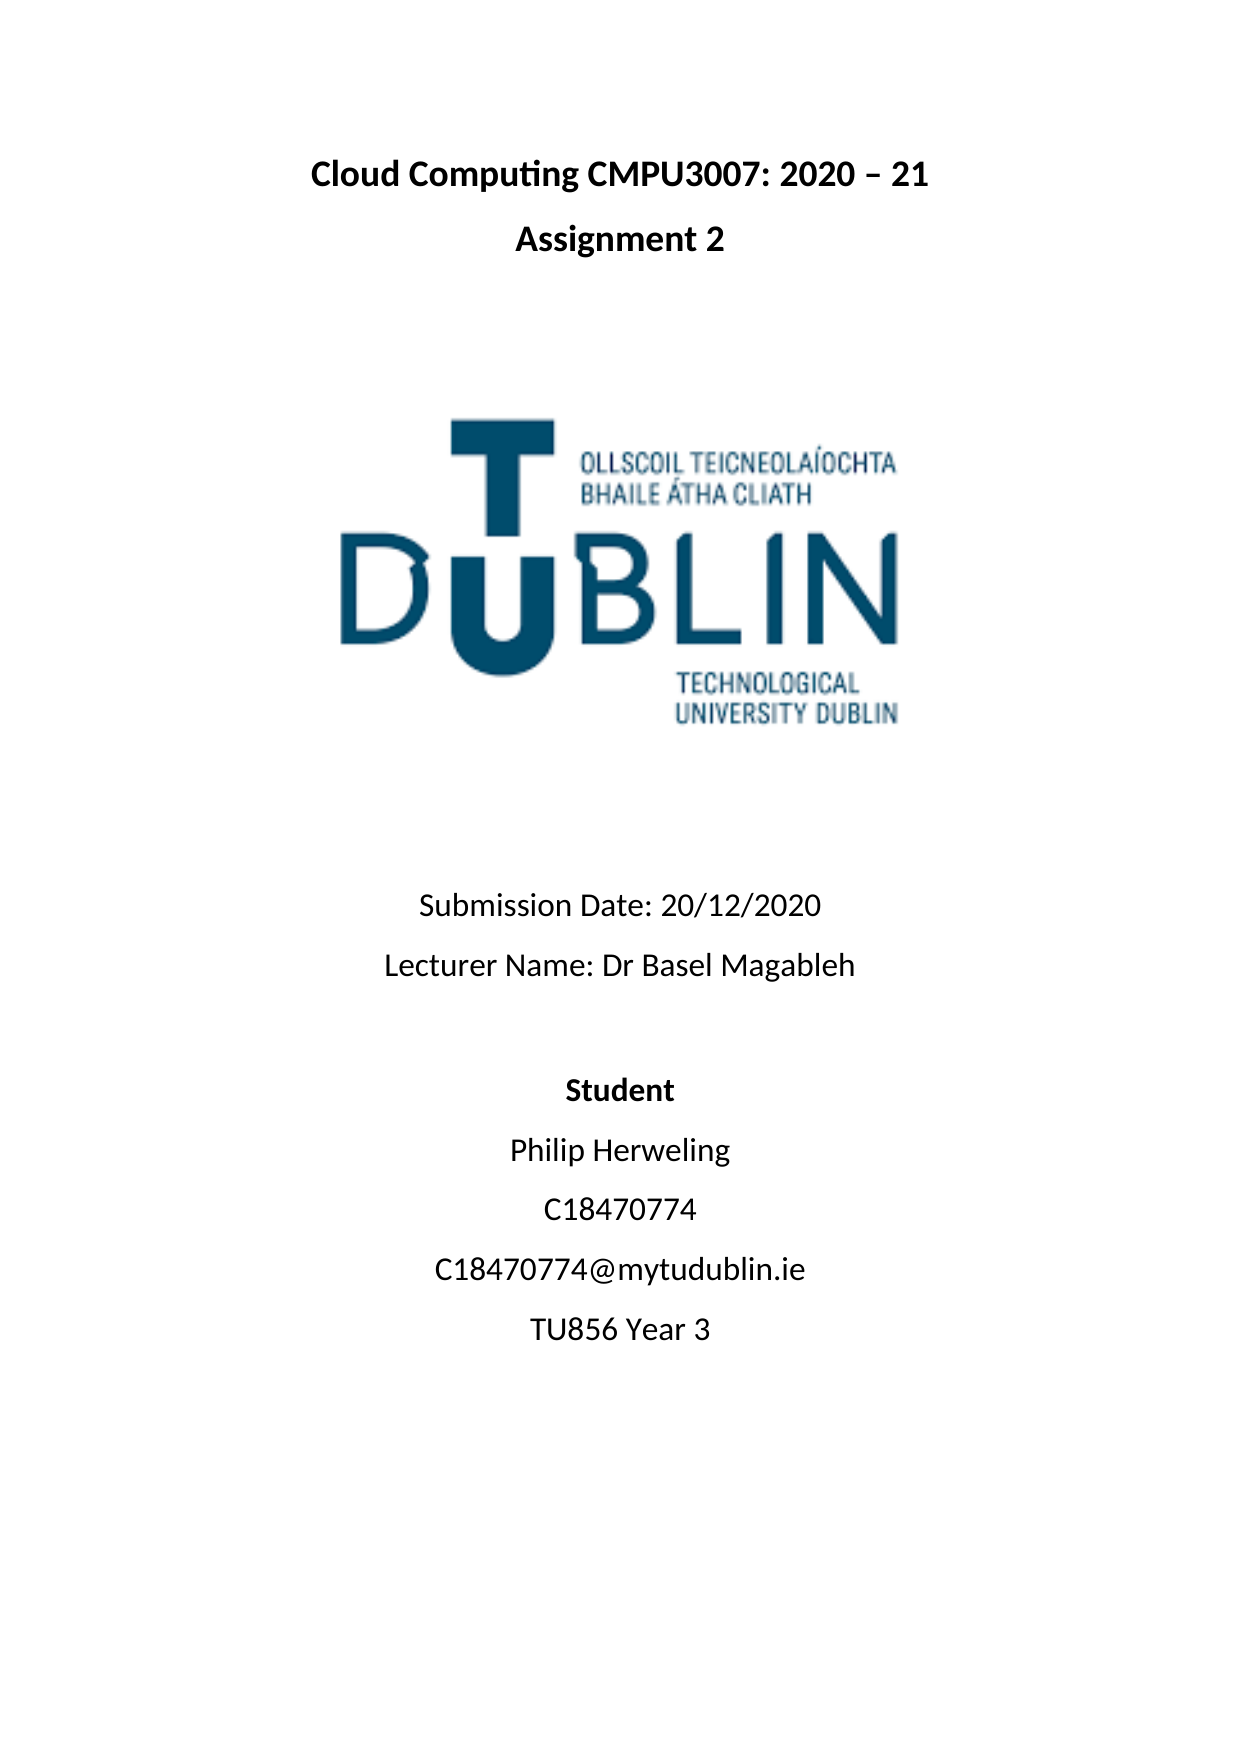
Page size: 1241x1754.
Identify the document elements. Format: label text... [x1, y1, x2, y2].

text Student [150, 1069, 1090, 1109]
text Assignment 2 [150, 215, 1090, 261]
text Philip Herweling [150, 1129, 1090, 1169]
text C18470774 [150, 1188, 1090, 1229]
text TU856 Year 3 [150, 1308, 1090, 1349]
text Cloud Computing CMPU3007: 2020 – 21 [150, 150, 1090, 196]
text Lecturer Name: Dr Basel Magableh [150, 944, 1090, 984]
text C18470774@mytudublin.ie [150, 1248, 1090, 1289]
text Submission Date: 20/12/2020 [150, 884, 1090, 925]
